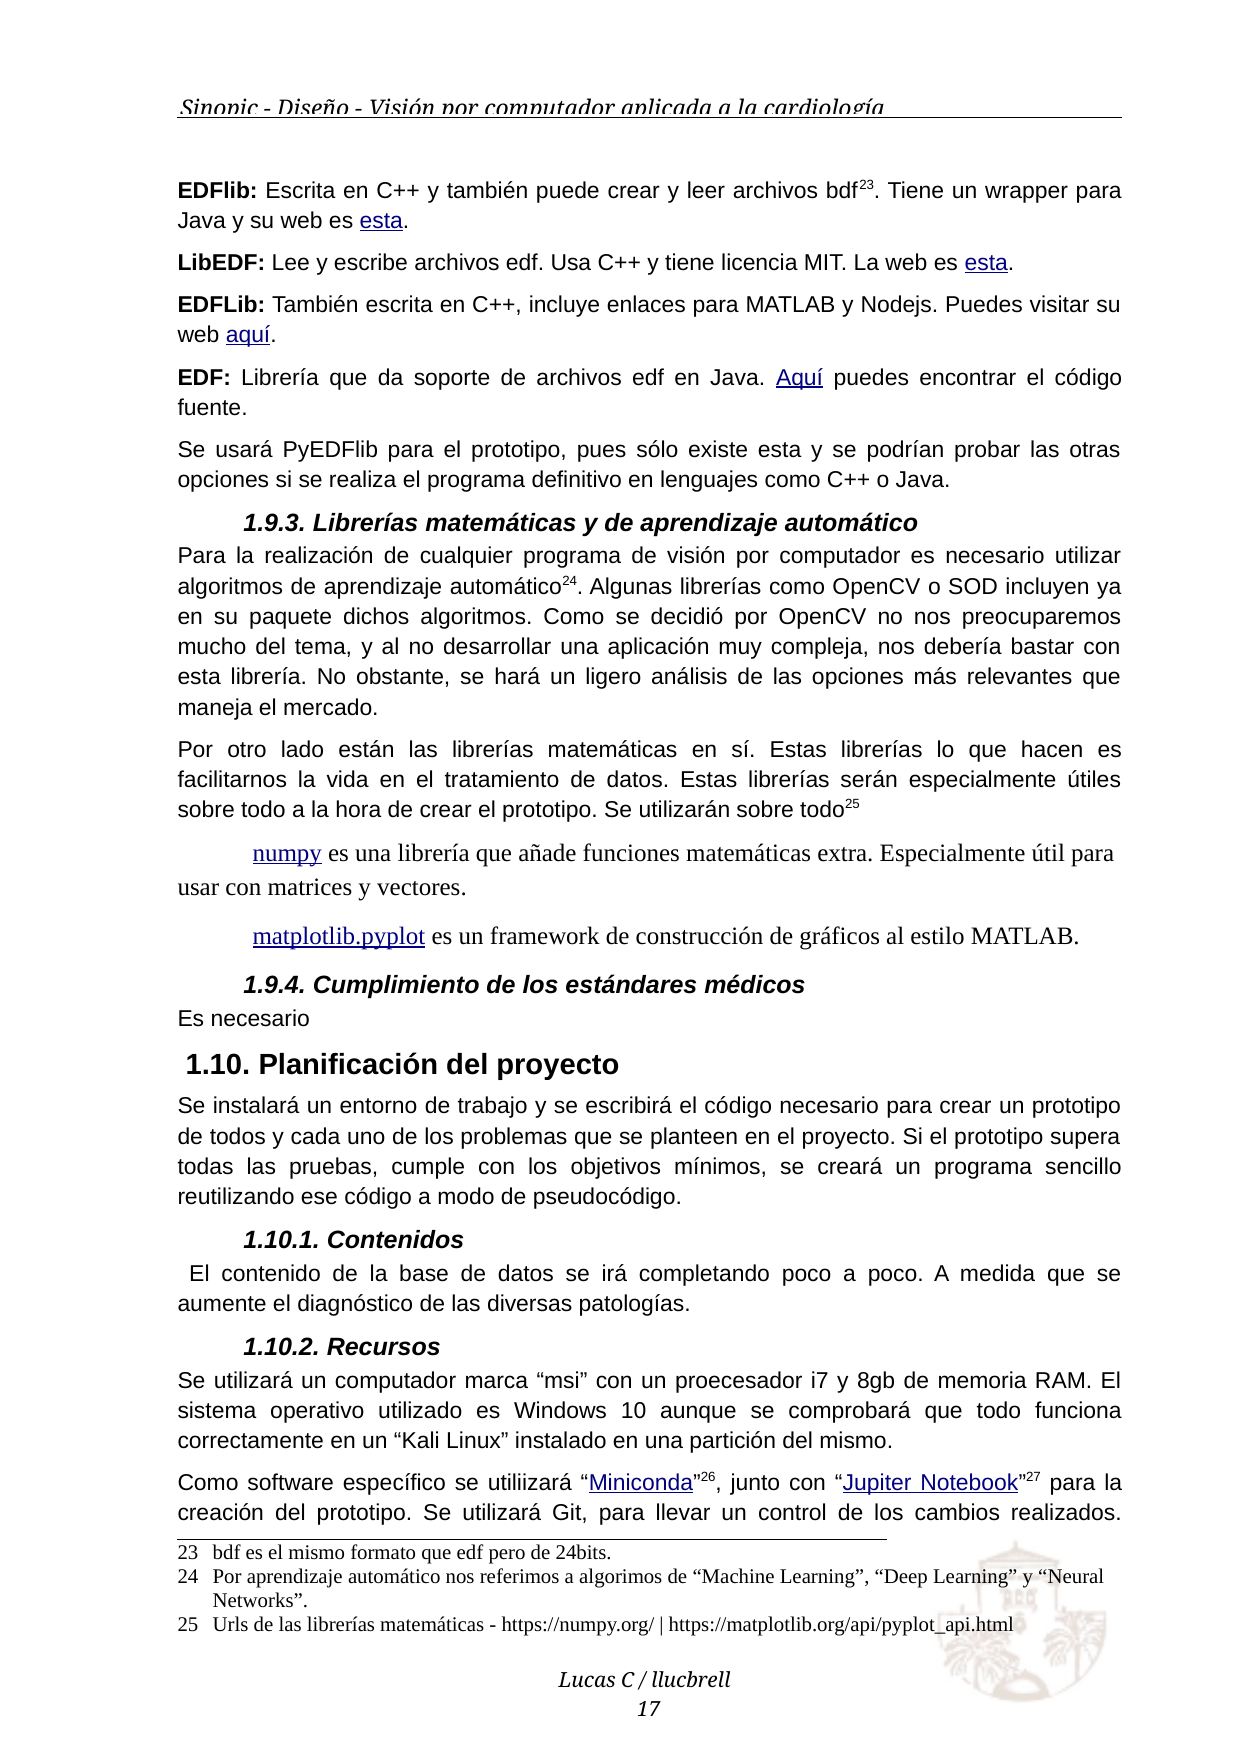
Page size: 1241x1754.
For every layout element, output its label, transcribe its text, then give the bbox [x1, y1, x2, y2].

list Cumplimiento de los estándares médicos [177, 971, 1122, 999]
text Como software específico se utiliizará “Miniconda”, junto con “Jupiter Notebook” para la creación del prototipo. Se utilizará Git, para llevar un control de los cambios realizados. [177, 1469, 1122, 1526]
text EDFlib: Escrita en C++ y también puede crear y leer archivos bdf. Tiene un wrapper para Java y su web es esta. [177, 177, 1122, 234]
list Planificación del proyecto [177, 1047, 1122, 1081]
text matplotlib.pyplot es un framework de construcción de gráficos al estilo MATLAB. [177, 921, 1122, 950]
text EDFLib: También escrita en C++, incluye enlaces para MATLAB y Nodejs. Puedes visitar su web aquí. [177, 291, 1122, 348]
list Librerías matemáticas y de aprendizaje automático [177, 508, 1122, 537]
text bdf es el mismo formato que edf pero de 24bits. [177, 1540, 1122, 1564]
text Es necesario [177, 1005, 1122, 1032]
list Recursos [177, 1332, 1122, 1361]
list Contenidos [177, 1225, 1122, 1254]
text Por aprendizaje automático nos referimos a algorimos de “Machine Learning”, “Deep Learning” y “Neural Networks”. [177, 1564, 1122, 1612]
text Se usará PyEDFlib para el prototipo, pues sólo existe esta y se podrían probar las otras opciones si se realiza el programa definitivo en lenguajes como C++ o Java. [177, 436, 1122, 492]
text Por otro lado están las librerías matemáticas en sí. Estas librerías lo que hacen es facilitarnos la vida en el tratamiento de datos. Estas librerías serán especialmente útiles sobre todo a la hora de crear el prototipo. Se utilizarán sobre todo [177, 736, 1122, 822]
text Para la realización de cualquier programa de visión por computador es necesario utilizar algoritmos de aprendizaje automático. Algunas librerías como OpenCV o SOD incluyen ya en su paquete dichos algoritmos. Como se decidió por OpenCV no nos preocuparemos mucho del tema, y al no desarrollar una aplicación muy compleja, nos debería bastar con esta librería. No obstante, se hará un ligero análisis de las opciones más relevantes que maneja el mercado. [177, 542, 1122, 720]
list Se instalará un entorno de trabajo y se escribirá el código necesario para crear un prototipo de todos y cada uno de los problemas que se planteen en el proyecto. Si el prototipo supera todas las pruebas, cumple con los objetivos mínimos, se creará un programa sencillo reutilizando ese código a modo de pseudocódigo. [177, 1092, 1122, 1209]
text numpy es una librería que añade funciones matemáticas extra. Especialmente útil para usar con matrices y vectores. [177, 838, 1122, 901]
text LibEDF: Lee y escribe archivos edf. Usa C++ y tiene licencia MIT. La web es esta. [177, 249, 1122, 276]
text EDF: Librería que da soporte de archivos edf en Java. Aquí puedes encontrar el código fuente. [177, 363, 1122, 420]
text Urls de las librerías matemáticas - https://numpy.org/ | https://matplotlib.org/api/pyplot_api.html [177, 1612, 1122, 1636]
text Se utilizará un computador marca “msi” con un proecesador i7 y 8gb de memoria RAM. El sistema operativo utilizado es Windows 10 aunque se comprobará que todo funciona correctamente en un “Kali Linux” instalado en una partición del mismo. [177, 1367, 1122, 1453]
list El contenido de la base de datos se irá completando poco a poco. A medida que se aumente el diagnóstico de las diversas patologías. [177, 1260, 1122, 1316]
